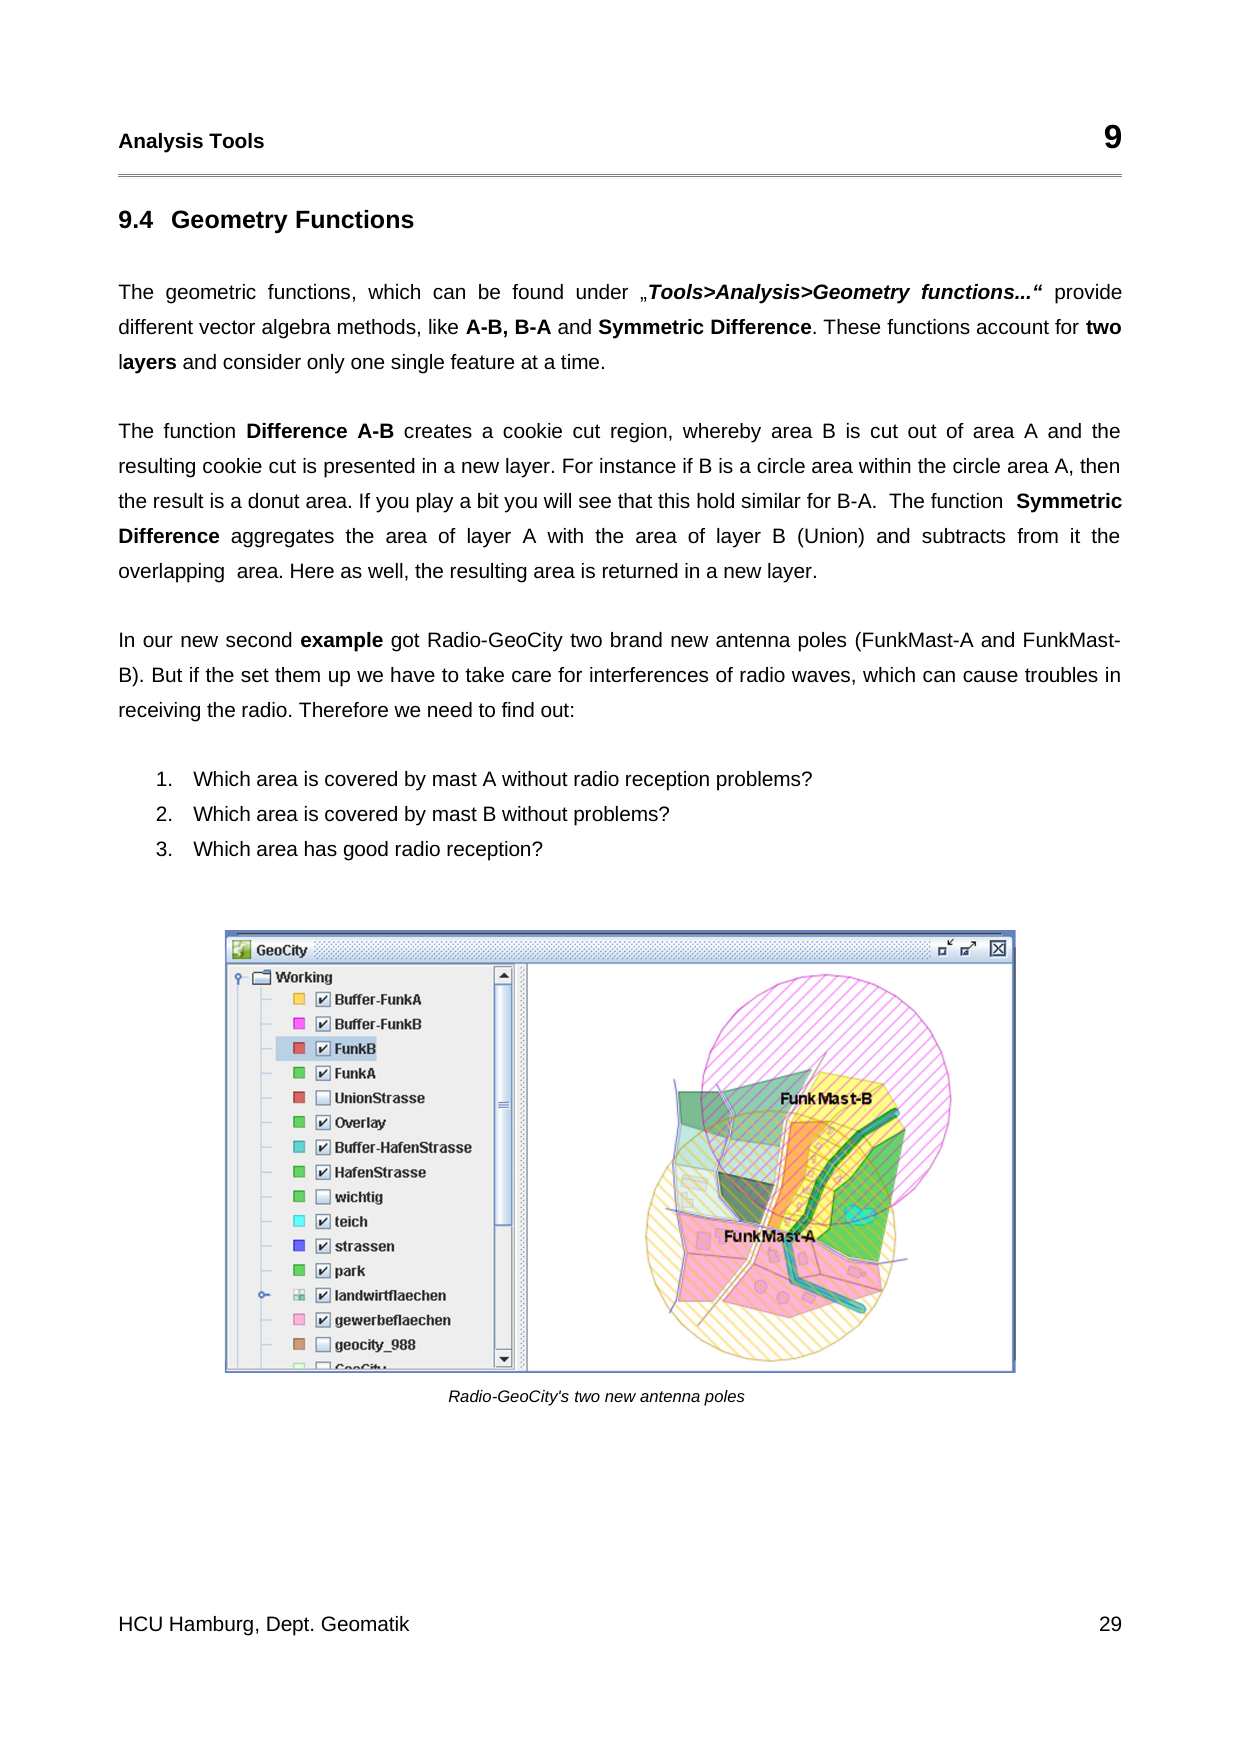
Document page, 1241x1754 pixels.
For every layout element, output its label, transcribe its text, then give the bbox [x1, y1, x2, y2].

subtitle Geometry Functions [118, 206, 1122, 234]
list Which area has good radio reception? [156, 838, 1122, 861]
text The function Difference A-B creates a cookie cut region, whereby area B is cut out of area A and the resulting cookie cut is presented in a new layer. For instance if B is a circle area within the circle area A, then the result is a donut area. If you play a bit you will see that this hold similar for B-A. The function Symmetric Difference aggregates the area of layer A with the area of layer B (Union) and subtracts from it the overlapping area. Here as well, the resulting area is returned in a new layer. [118, 420, 1122, 582]
text The geometric functions, which can be found under „Tools>Analysis>Geometry functions...“ provide different vector algebra methods, like A-B, B-A and Symmetric Difference. These functions account for two layers and consider only one single feature at a time. [118, 281, 1122, 374]
list Which area is covered by mast B without problems? [156, 803, 1122, 826]
list Which area is covered by mast A without radio reception problems? [156, 768, 1122, 791]
text In our new second example got Radio-GeoCity two brand new antenna poles (FunkMast-A and FunkMast-B). But if the set them up we have to take care for interferences of radio waves, which can cause troubles in receiving the radio. Therefore we need to find out: [118, 629, 1122, 722]
text Radio-GeoCity's two new antenna poles [118, 942, 1122, 1407]
picture [224, 930, 1016, 1373]
